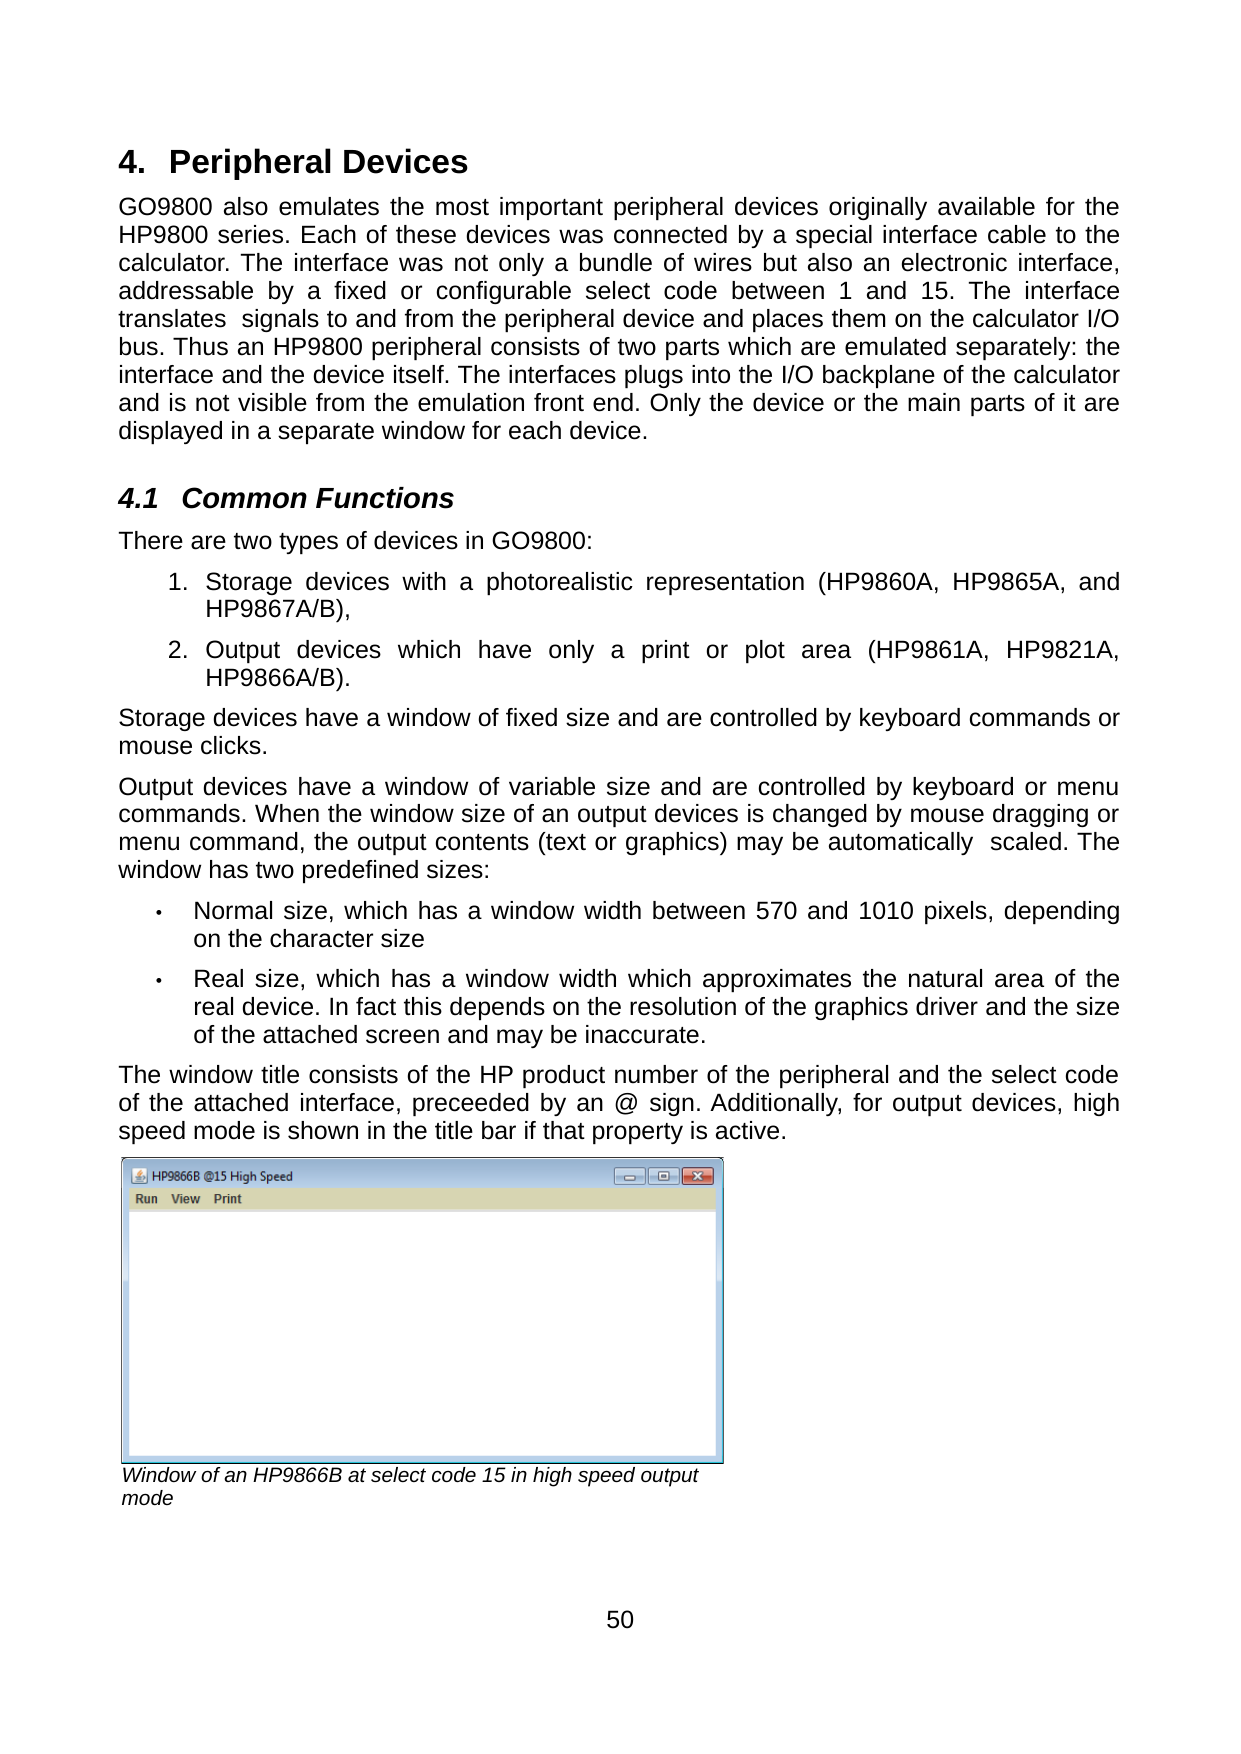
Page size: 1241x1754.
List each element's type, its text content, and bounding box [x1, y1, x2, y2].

list Storage devices with a photorealistic representation (HP9860A, HP9865A, and HP9867A/B), [168, 567, 1122, 623]
text Window of an HP9866B at select code 15 in high speed output mode [121, 1464, 724, 1510]
list Normal size, which has a window width between 570 and 1010 pixels, depending on the character size [156, 897, 1122, 952]
text Output devices have a window of variable size and are controlled by keyboard or menu commands. When the window size of an output devices is changed by mouse dragging or menu command, the output contents (text or graphics) may be automatically scaled. The window has two predefined sizes: [118, 772, 1122, 884]
text There are two types of devices in GO9800: [118, 527, 1122, 555]
text Storage devices have a window of fixed size and are controlled by keyboard commands or mouse clicks. [118, 704, 1122, 760]
subtitle Peripheral Devices [118, 143, 1122, 181]
text GO9800 also emulates the most important peripheral devices originally available for the HP9800 series. Each of these devices was connected by a special interface cable to the calculator. The interface was not only a bundle of wires but also an electronic interface, addressable by a fixed or configurable select code between 1 and 15. The interface translates signals to and from the peripheral device and places them on the calculator I/O bus. Thus an HP9800 peripheral consists of two parts which are emulated separately: the interface and the device itself. The interfaces plugs into the I/O backplane of the calculator and is not visible from the emulation front end. Only the device or the main parts of it are displayed in a separate window for each device. [118, 193, 1122, 444]
text The window title consists of the HP product number of the peripheral and the select code of the attached interface, preceeded by an @ sign. Additionally, for output devices, high speed mode is shown in the title bar if that property is active. [118, 1061, 1122, 1145]
picture [121, 1157, 724, 1464]
subtitle Common Functions [118, 482, 1122, 514]
list Output devices which have only a print or plot area (HP9861A, HP9821A, HP9866A/B). [168, 636, 1122, 692]
list Real size, which has a window width which approximates the natural area of the real device. In fact this depends on the resolution of the graphics driver and the size of the attached screen and may be inaccurate. [156, 965, 1122, 1049]
